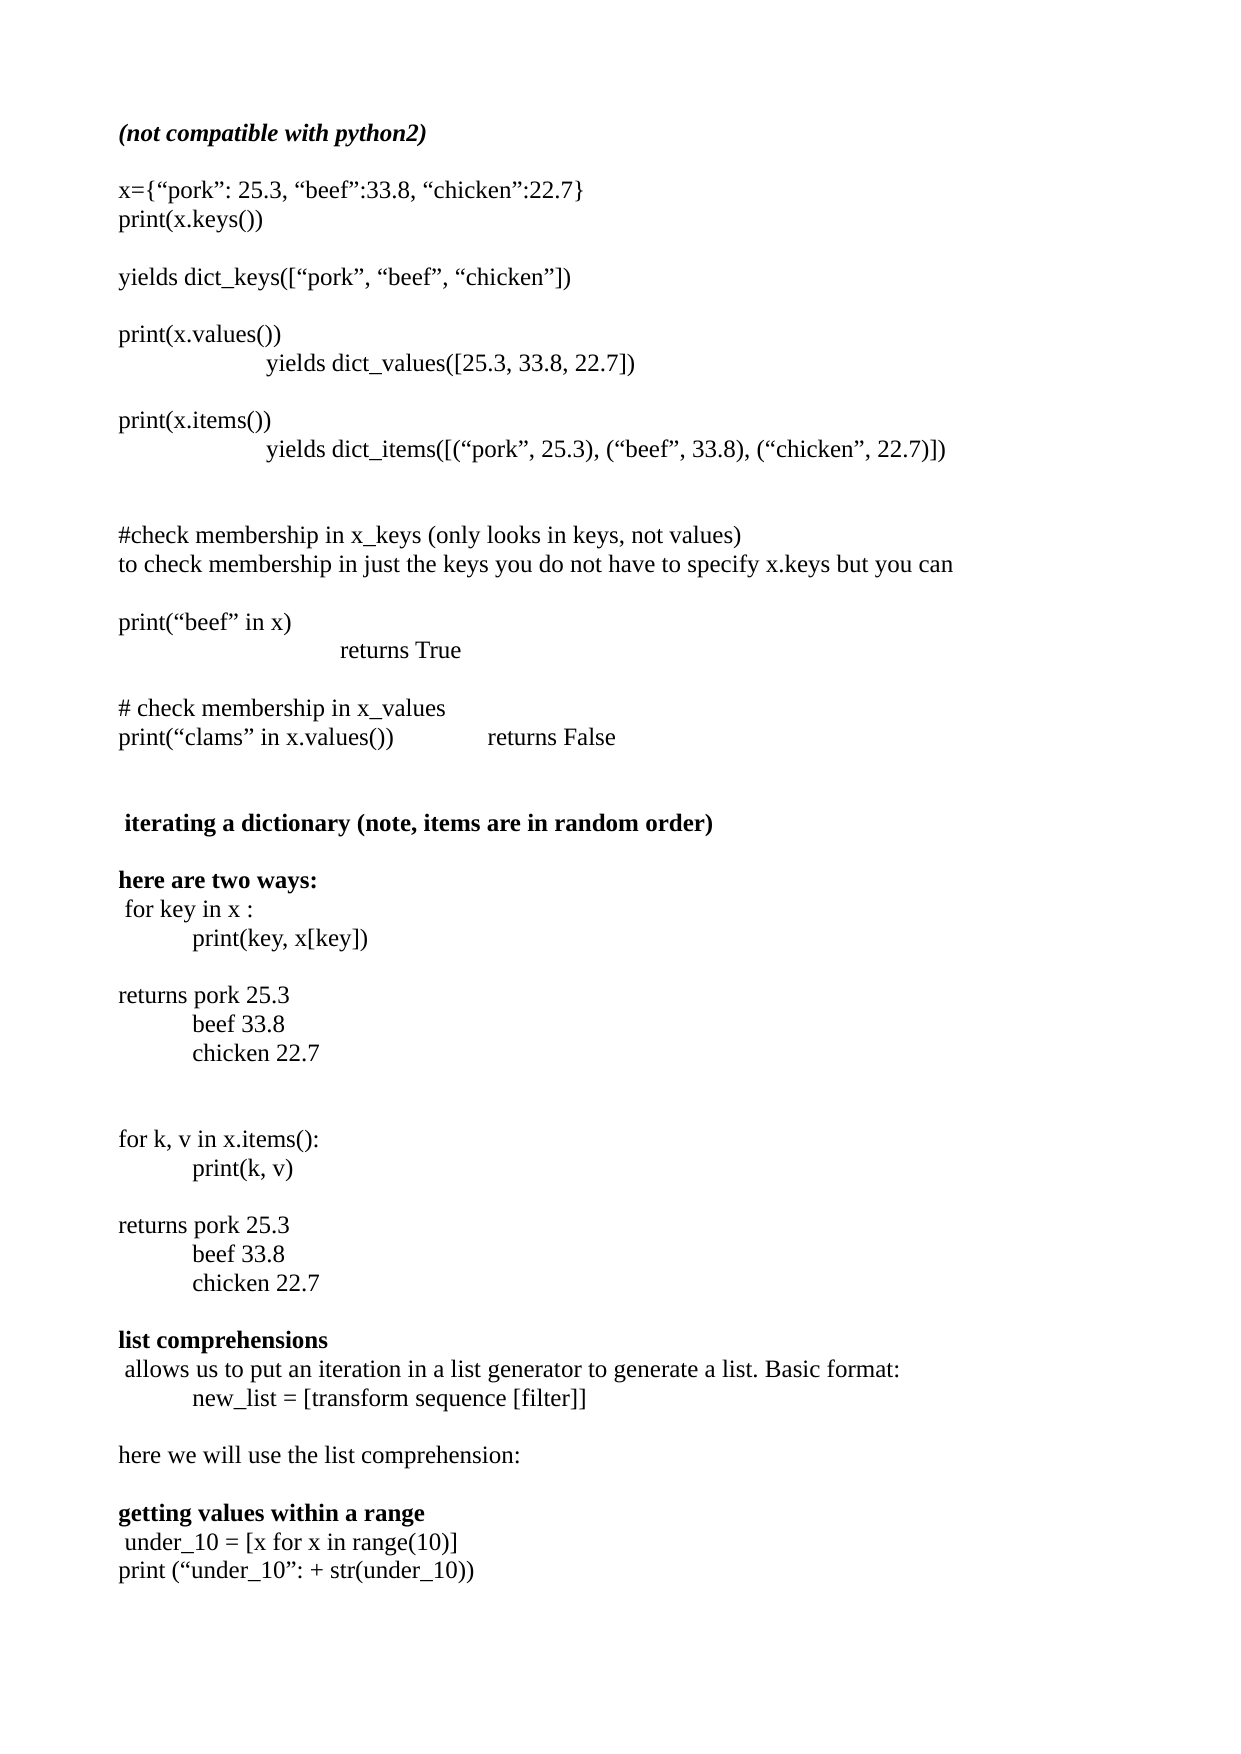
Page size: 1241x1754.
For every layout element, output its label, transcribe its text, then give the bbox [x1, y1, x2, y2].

text for key in x : [118, 894, 1122, 923]
text here are two ways: [118, 866, 1122, 894]
text print(“beef” in x) [118, 607, 1122, 636]
text print(x.items()) [118, 406, 1122, 434]
text chicken 22.7 [118, 1268, 1122, 1297]
text allows us to put an iteration in a list generator to generate a list. Basic format: [118, 1354, 1122, 1383]
text here we will use the list comprehension: [118, 1441, 1122, 1469]
text returns True [118, 636, 1122, 664]
text new_list = [transform sequence [filter]] [118, 1383, 1122, 1412]
text returns pork 25.3 [118, 1211, 1122, 1239]
text beef 33.8 [118, 1009, 1122, 1038]
text yields dict_items([(“pork”, 25.3), (“beef”, 33.8), (“chicken”, 22.7)]) [118, 434, 1122, 463]
text print (“under_10”: + str(under_10)) [118, 1556, 1122, 1584]
text returns pork 25.3 [118, 981, 1122, 1009]
text x={“pork”: 25.3, “beef”:33.8, “chicken”:22.7} [118, 176, 1122, 204]
text print(x.values()) [118, 319, 1122, 348]
text iterating a dictionary (note, items are in random order) [118, 808, 1122, 837]
text # check membership in x_values [118, 693, 1122, 722]
text to check membership in just the keys you do not have to specify x.keys but you can [118, 549, 1122, 578]
text yields dict_keys([“pork”, “beef”, “chicken”]) [118, 262, 1122, 291]
text print(k, v) [118, 1153, 1122, 1182]
text getting values within a range [118, 1498, 1122, 1527]
text print(x.keys()) [118, 204, 1122, 233]
text chicken 22.7 [118, 1038, 1122, 1067]
text for k, v in x.items(): [118, 1124, 1122, 1153]
text print(key, x[key]) [118, 923, 1122, 952]
text #check membership in x_keys (only looks in keys, not values) [118, 521, 1122, 549]
text yields dict_values([25.3, 33.8, 22.7]) [118, 348, 1122, 377]
text under_10 = [x for x in range(10)] [118, 1527, 1122, 1556]
text beef 33.8 [118, 1239, 1122, 1268]
text (not compatible with python2) [118, 118, 1122, 147]
text list comprehensions [118, 1326, 1122, 1354]
text print(“clams” in x.values()) returns False [118, 722, 1122, 751]
